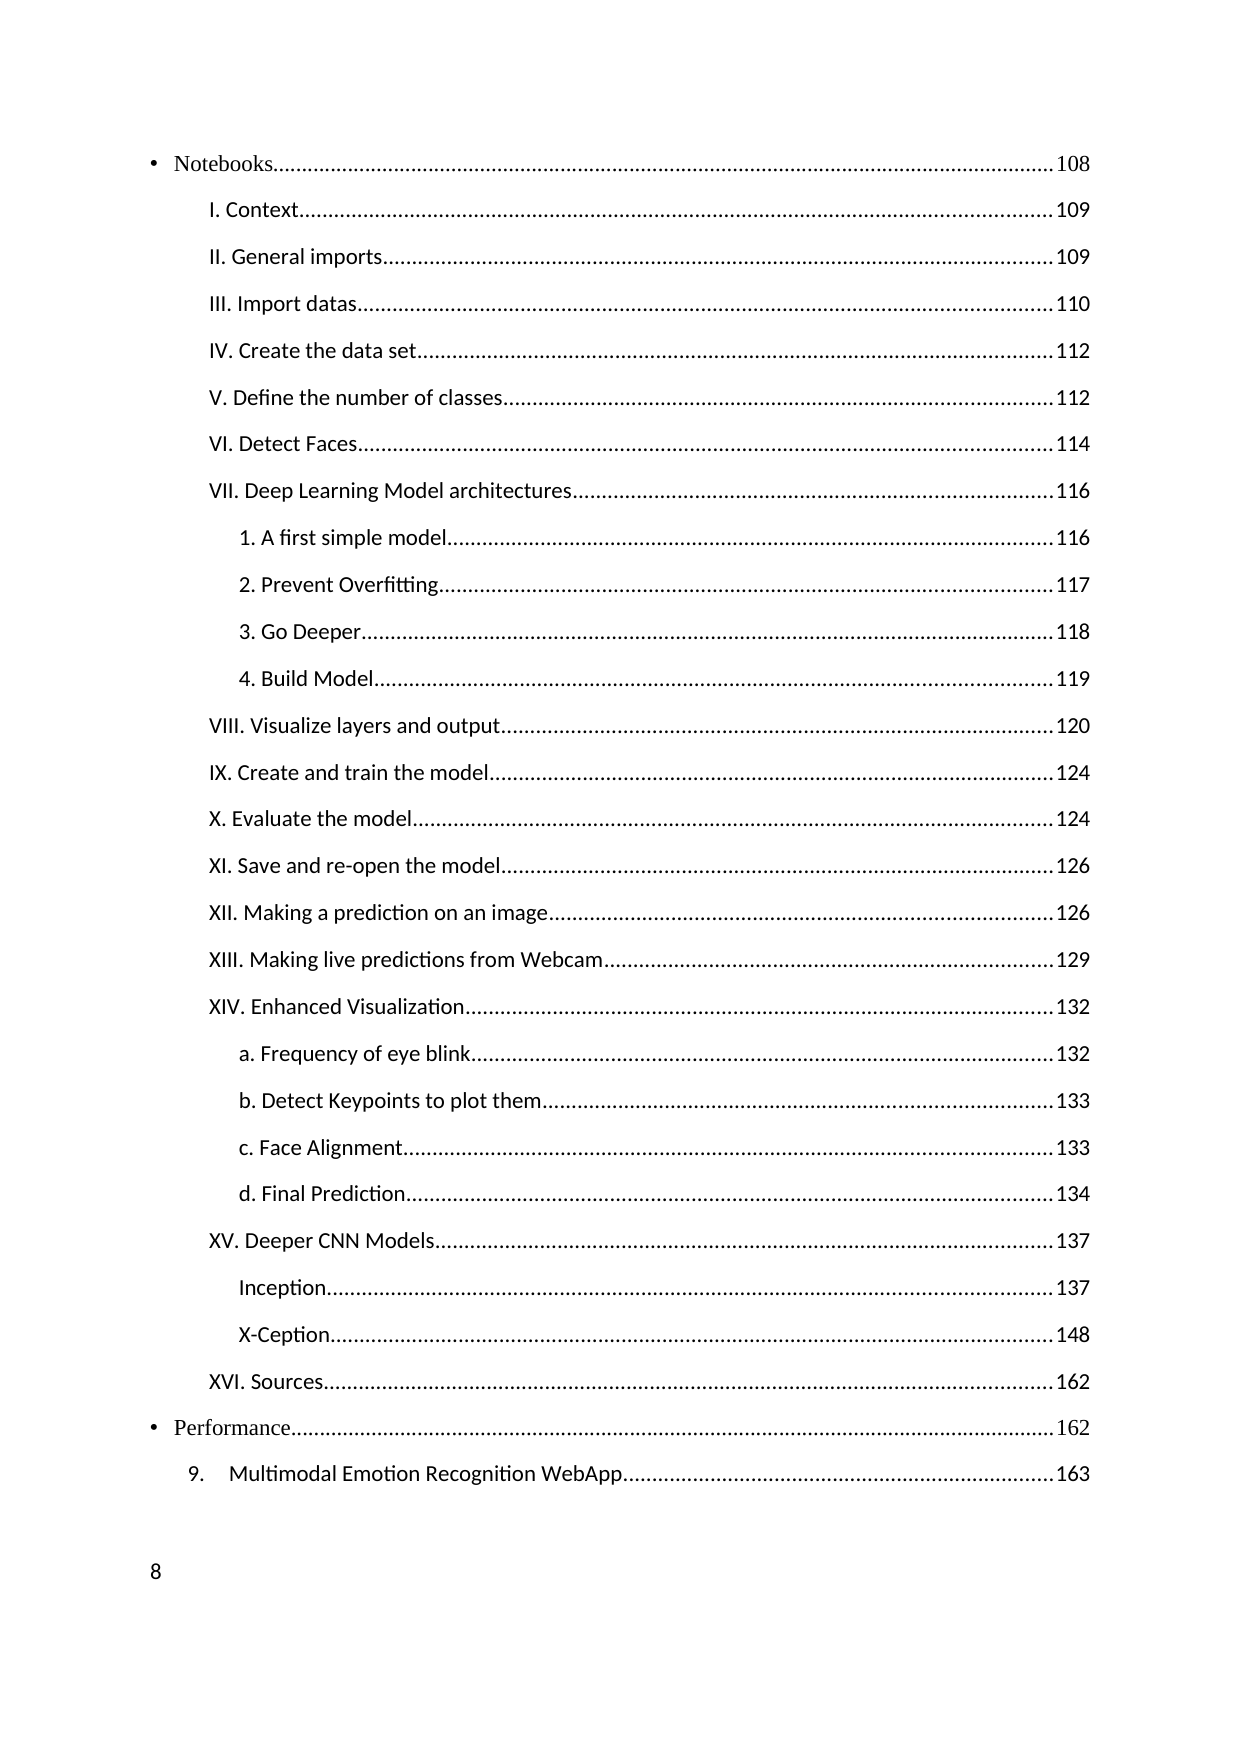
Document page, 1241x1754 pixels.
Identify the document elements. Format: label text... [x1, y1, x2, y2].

text IV. Create the data set 112 [209, 336, 1090, 364]
list Performance 162 [150, 1414, 1090, 1440]
text X-Ception 148 [238, 1320, 1090, 1348]
text V. Define the number of classes 112 [209, 383, 1090, 411]
text 1. A first simple model 116 [238, 523, 1090, 551]
text XV. Deeper CNN Models 137 [209, 1226, 1090, 1254]
text IX. Create and train the model 124 [209, 758, 1090, 786]
text VIII. Visualize layers and output 120 [209, 711, 1090, 739]
text Inception 137 [238, 1273, 1090, 1301]
text I. Context 109 [209, 195, 1090, 223]
text 3. Go Deeper 118 [238, 617, 1090, 645]
text a. Frequency of eye blink 132 [238, 1039, 1090, 1067]
text XIII. Making live predictions from Webcam 129 [209, 945, 1090, 973]
text III. Import datas 110 [209, 289, 1090, 317]
list Notebooks 108 [150, 150, 1090, 176]
text XIV. Enhanced Visualization 132 [209, 992, 1090, 1020]
text XII. Making a prediction on an image 126 [209, 898, 1090, 926]
text VII. Deep Learning Model architectures 116 [209, 476, 1090, 504]
text X. Evaluate the model 124 [209, 804, 1090, 832]
subtitle Multimodal Emotion Recognition WebApp 163 [187, 1459, 1090, 1487]
text XVI. Sources 162 [209, 1367, 1090, 1395]
text c. Face Alignment 133 [238, 1133, 1090, 1161]
text 4. Build Model 119 [238, 664, 1090, 692]
text XI. Save and re-open the model 126 [209, 851, 1090, 879]
text 2. Prevent Overfitting 117 [238, 570, 1090, 598]
text VI. Detect Faces 114 [209, 429, 1090, 457]
text d. Final Prediction 134 [238, 1179, 1090, 1207]
text II. General imports 109 [209, 242, 1090, 270]
text b. Detect Keypoints to plot them 133 [238, 1086, 1090, 1114]
